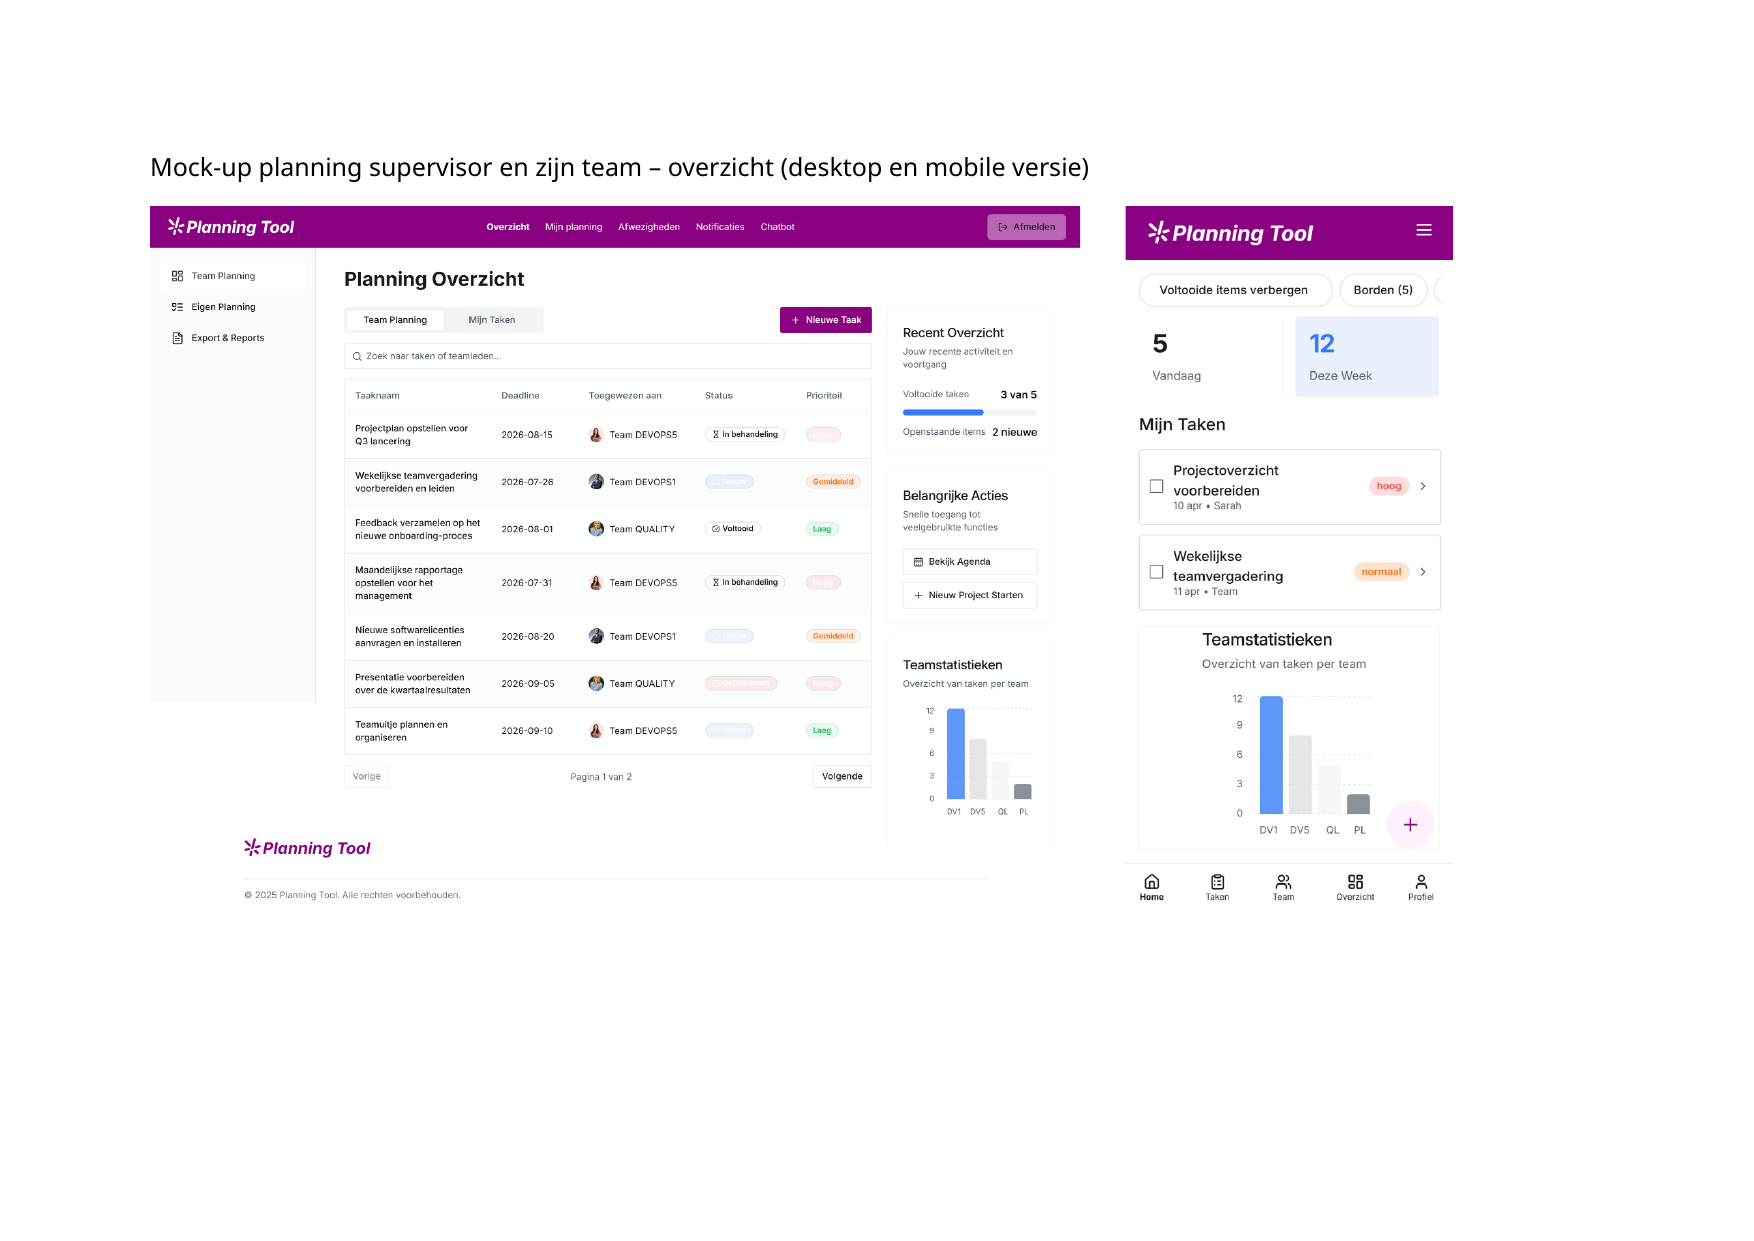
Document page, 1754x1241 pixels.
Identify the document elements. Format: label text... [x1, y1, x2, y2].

text Mock-up planning supervisor en zijn team – overzicht (desktop en mobile versie) [150, 150, 1604, 184]
picture [1125, 206, 1454, 915]
picture [150, 206, 1081, 915]
